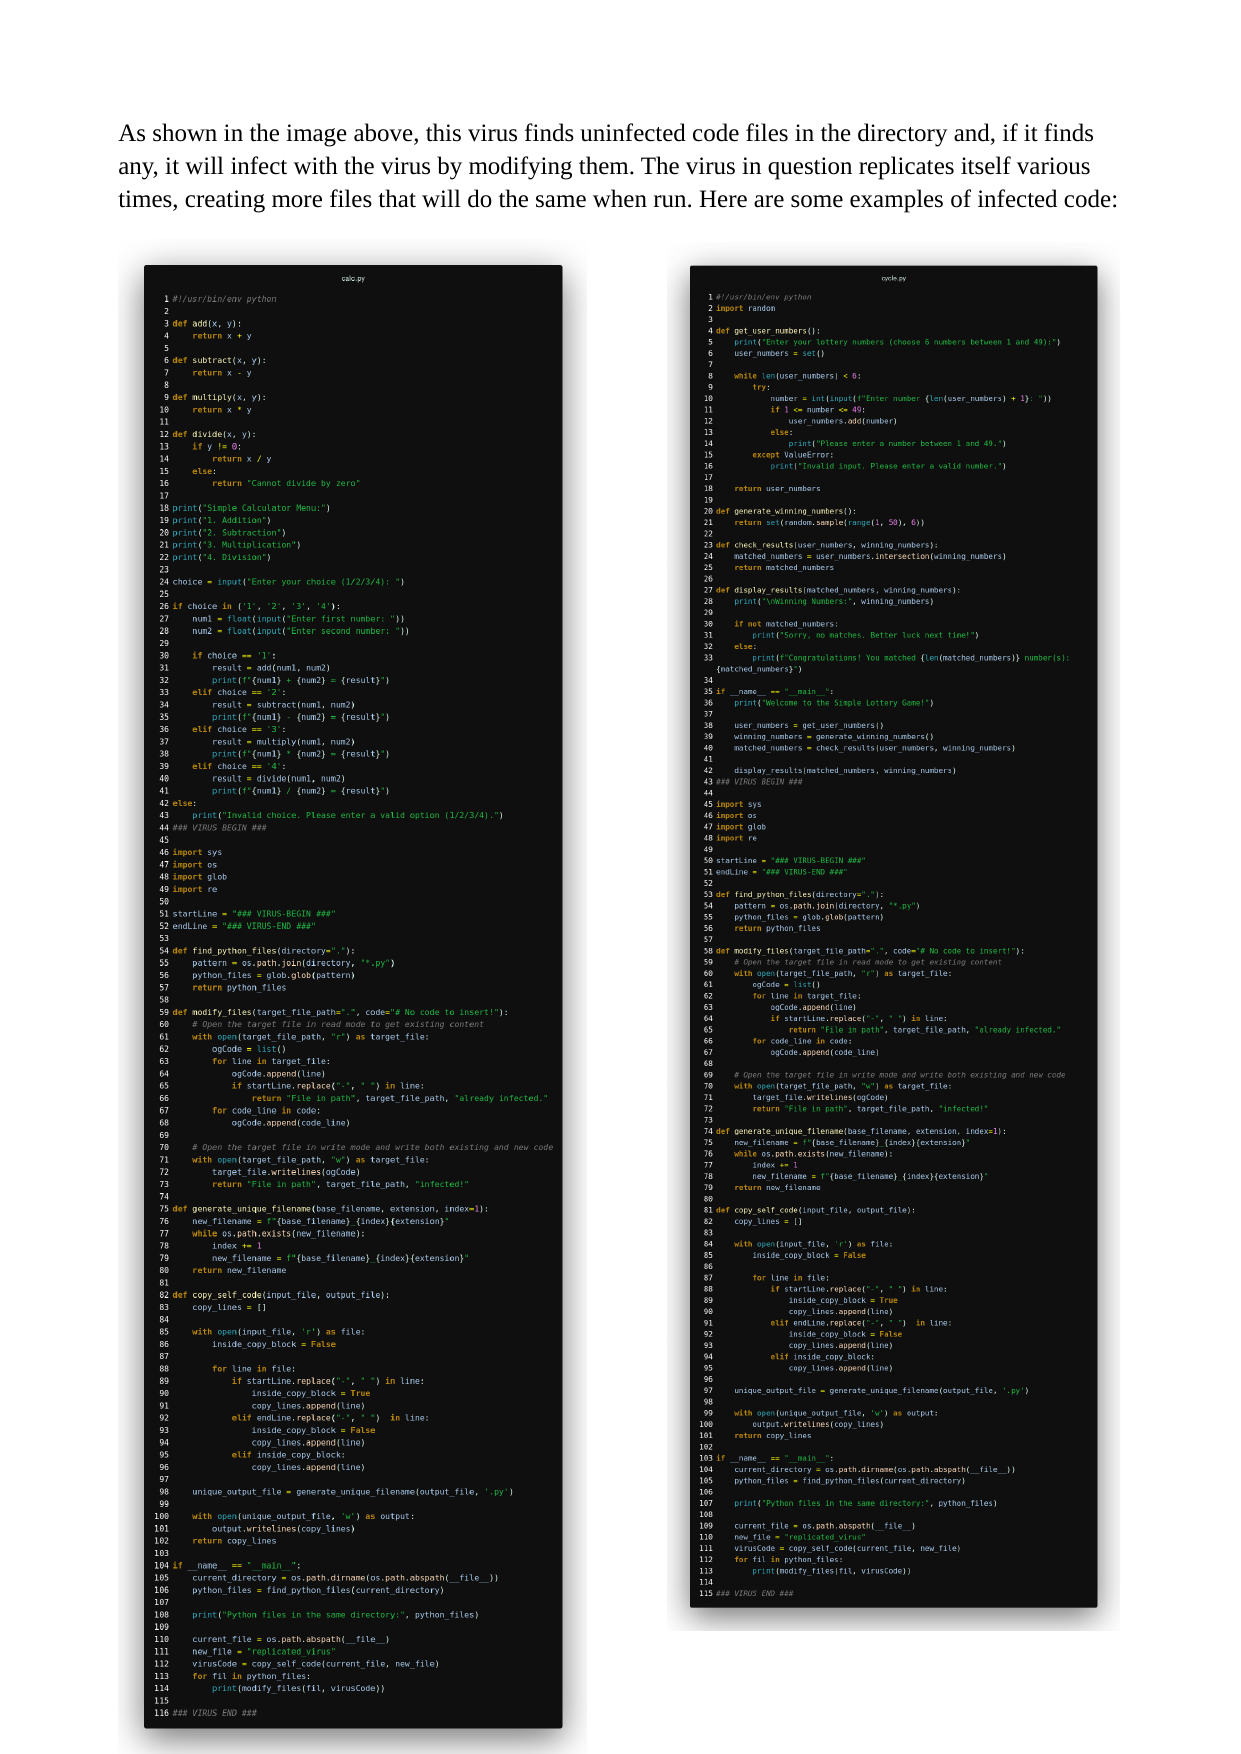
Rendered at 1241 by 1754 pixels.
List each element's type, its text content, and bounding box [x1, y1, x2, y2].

picture [666, 242, 1121, 1631]
text As shown in the image above, this virus finds uninfected code files in the directory and, if it finds any, it will infect with the virus by modifying them. The virus in question replicates itself various times, creating more files that will do the same when run. Here are some examples of infected code: [118, 118, 1122, 213]
picture [118, 239, 588, 1754]
